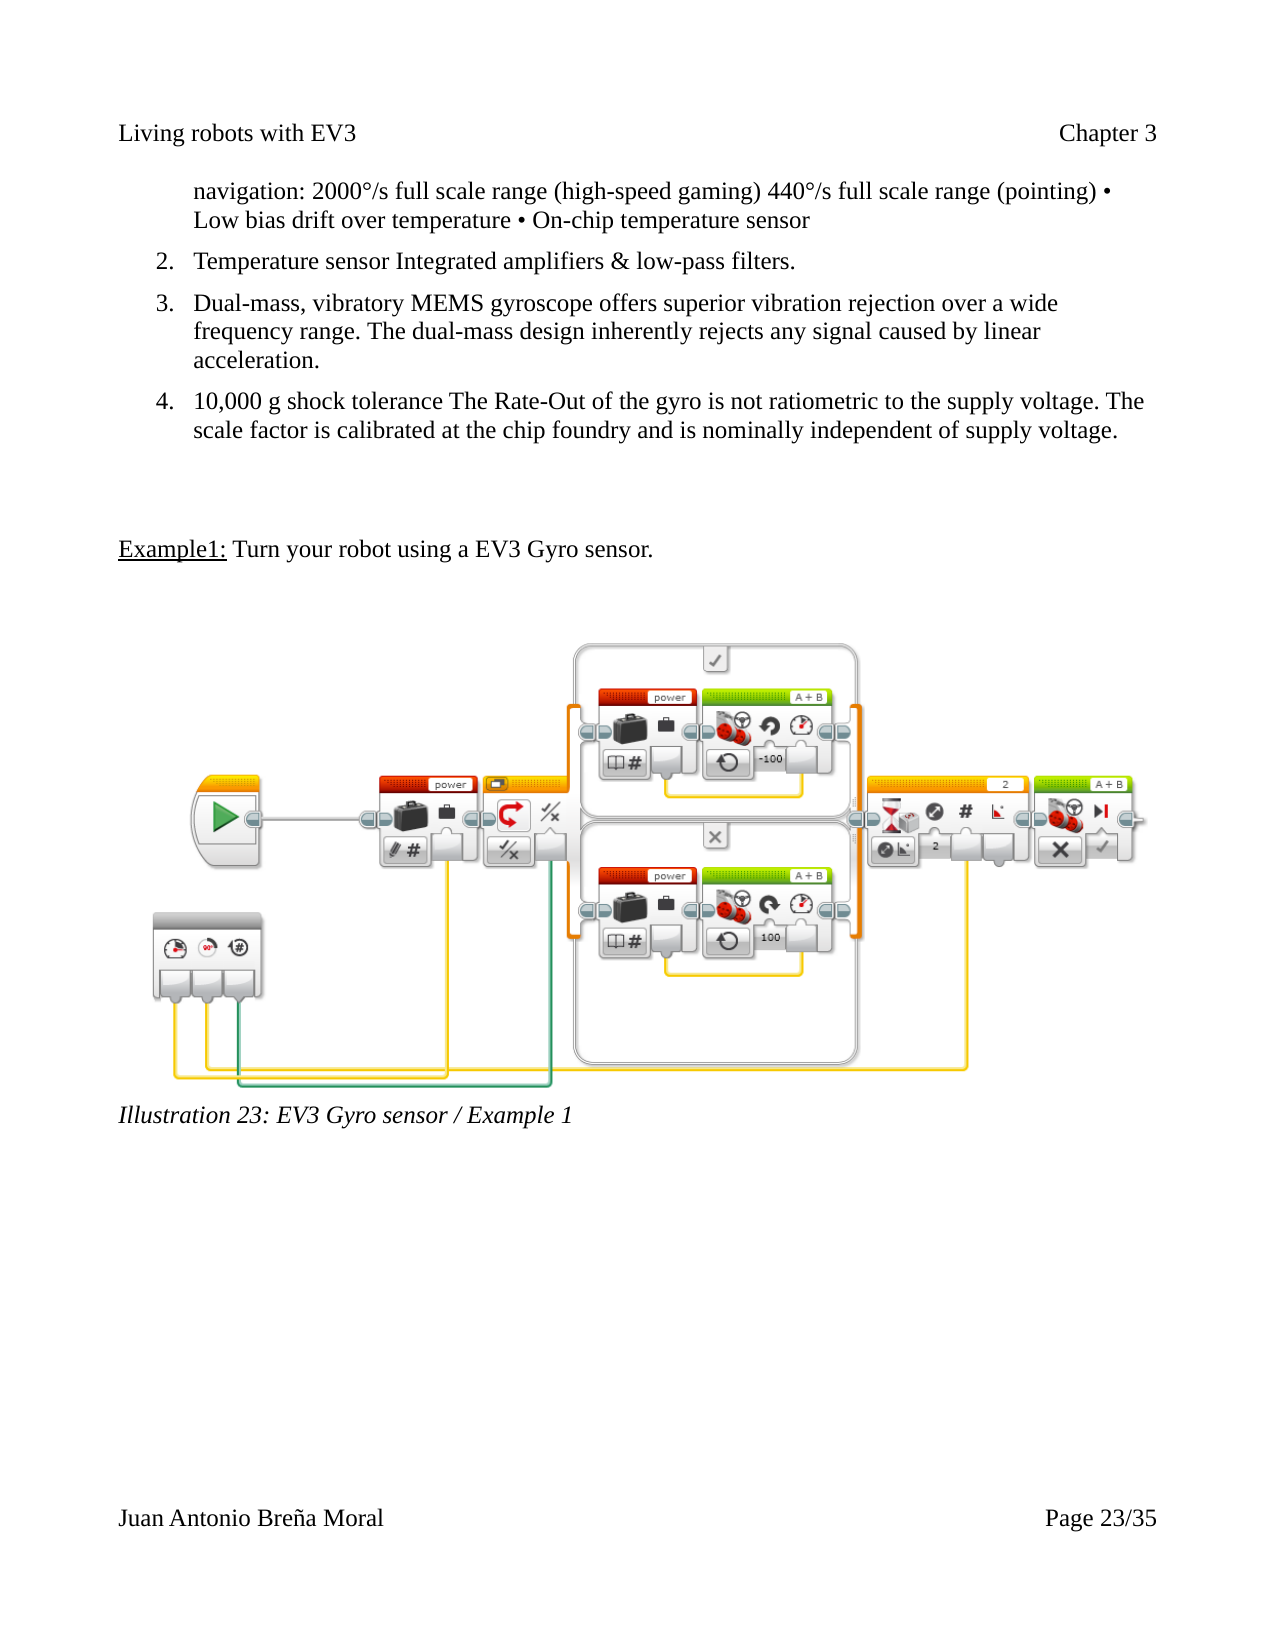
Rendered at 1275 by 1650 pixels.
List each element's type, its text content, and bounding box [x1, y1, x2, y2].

picture [118, 629, 1157, 1101]
text Illustration 23: EV3 Gyro sensor / Example 1 [118, 1101, 1157, 1129]
list navigation: 2000°/s full scale range (high-speed gaming) 440°/s full scale range (pointing) • Low bias drift over temperature • On-chip temperature sensor [156, 176, 1157, 234]
text Example1: Turn your robot using a EV3 Gyro sensor. [118, 534, 1157, 563]
list Dual-mass, vibratory MEMS gyroscope offers superior vibration rejection over a wide frequency range. The dual-mass design inherently rejects any signal caused by linear acceleration. [156, 288, 1157, 374]
list 10,000 g shock tolerance The Rate-Out of the gyro is not ratiometric to the supply voltage. The scale factor is calibrated at the chip foundry and is nominally independent of supply voltage. [156, 386, 1157, 444]
list Temperature sensor Integrated amplifiers & low-pass filters. [156, 246, 1157, 275]
